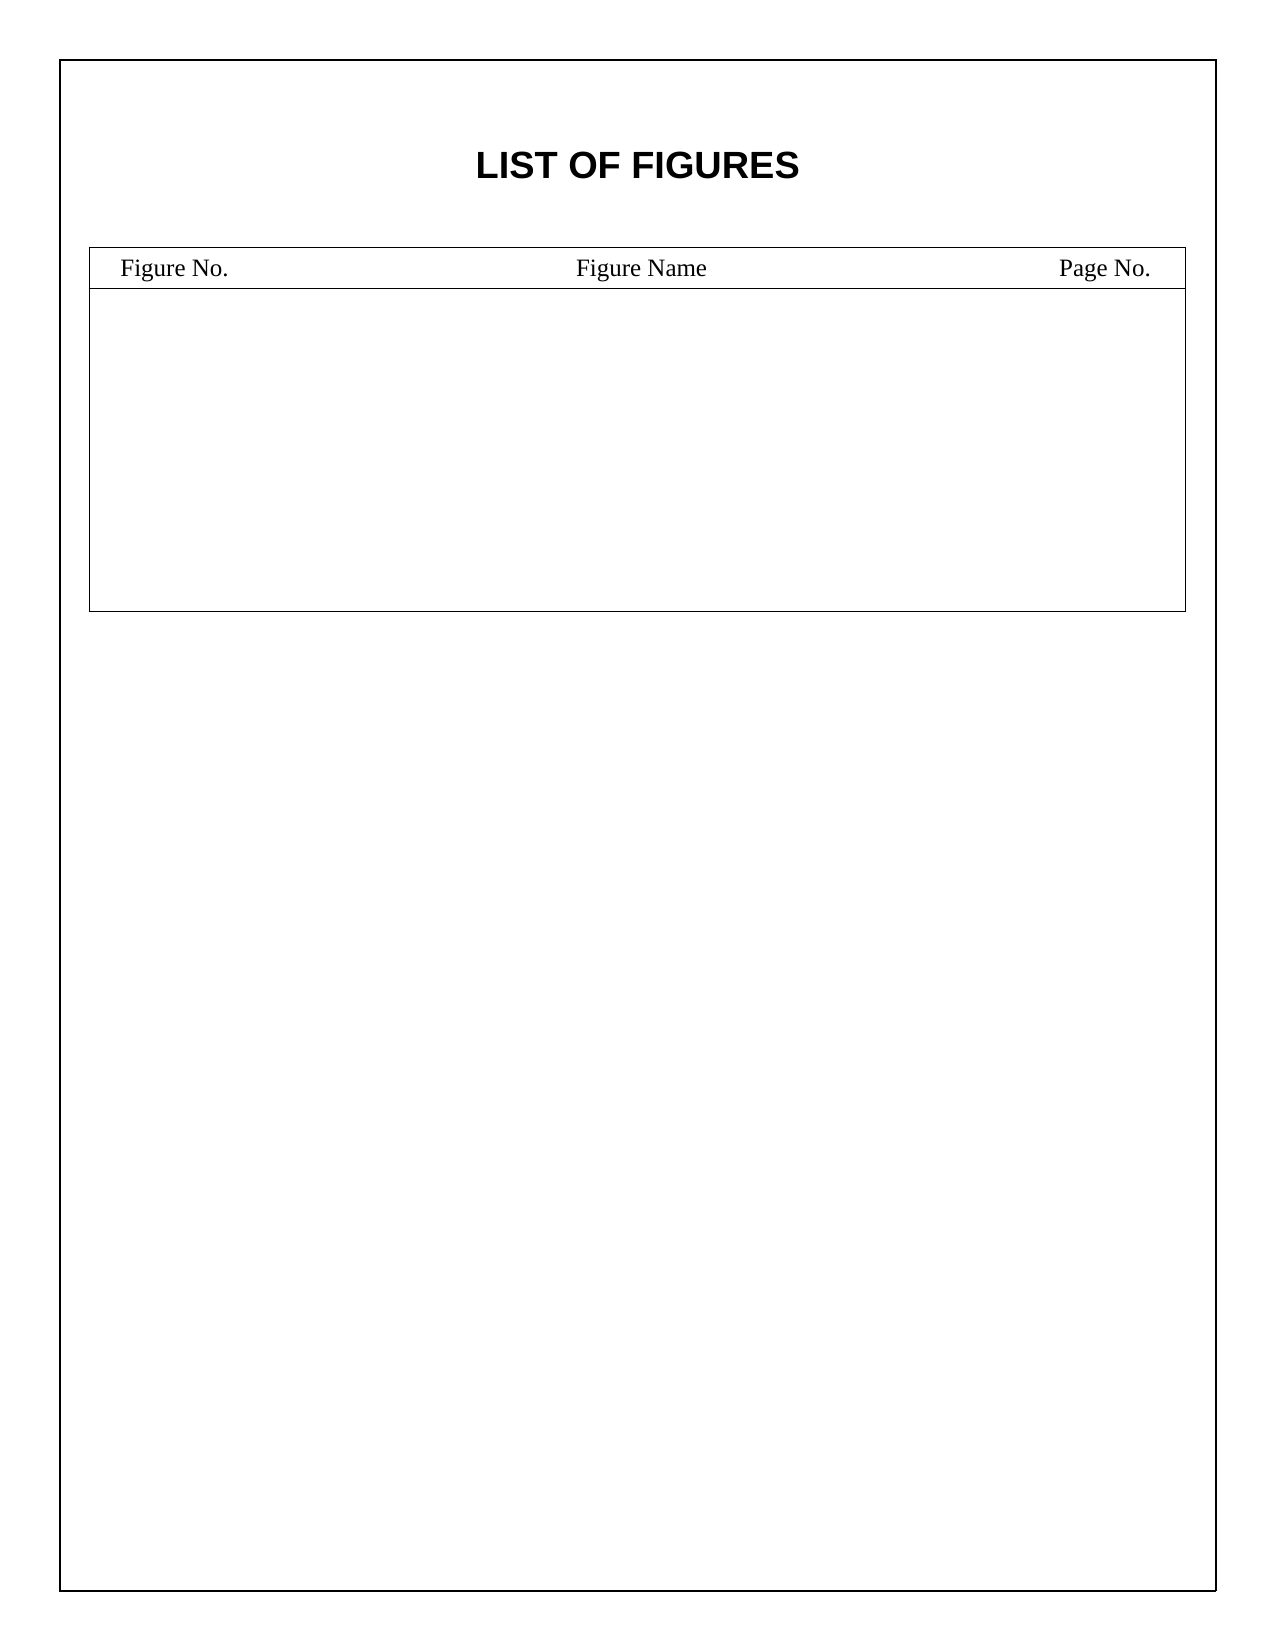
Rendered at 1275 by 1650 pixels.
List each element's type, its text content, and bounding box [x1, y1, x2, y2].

table_cell [259, 530, 1023, 570]
table_cell [1024, 289, 1185, 329]
table_cell [90, 490, 259, 530]
table_cell [90, 450, 259, 490]
table_cell [259, 570, 1023, 611]
table_cell [90, 530, 259, 570]
table_cell [1024, 530, 1185, 570]
table_cell [259, 410, 1023, 450]
table_cell [90, 329, 259, 369]
table_cell [1024, 369, 1185, 409]
table_cell [1024, 570, 1185, 611]
table_cell [259, 329, 1023, 369]
subtitle LIST OF FIGURES [89, 143, 1186, 187]
table_cell [1024, 410, 1185, 450]
table_cell [1024, 450, 1185, 490]
table_cell [90, 410, 259, 450]
table_cell [259, 450, 1023, 490]
table_cell [259, 369, 1023, 409]
table_cell [90, 369, 259, 409]
table_header Figure Name [259, 248, 1023, 288]
table_cell [259, 289, 1023, 329]
table_cell [1024, 329, 1185, 369]
table_cell [1024, 490, 1185, 530]
table_header Figure No. [90, 248, 259, 288]
table_cell [90, 289, 259, 329]
table_cell [259, 490, 1023, 530]
table_header Page No. [1024, 248, 1185, 288]
table_cell [90, 570, 259, 611]
